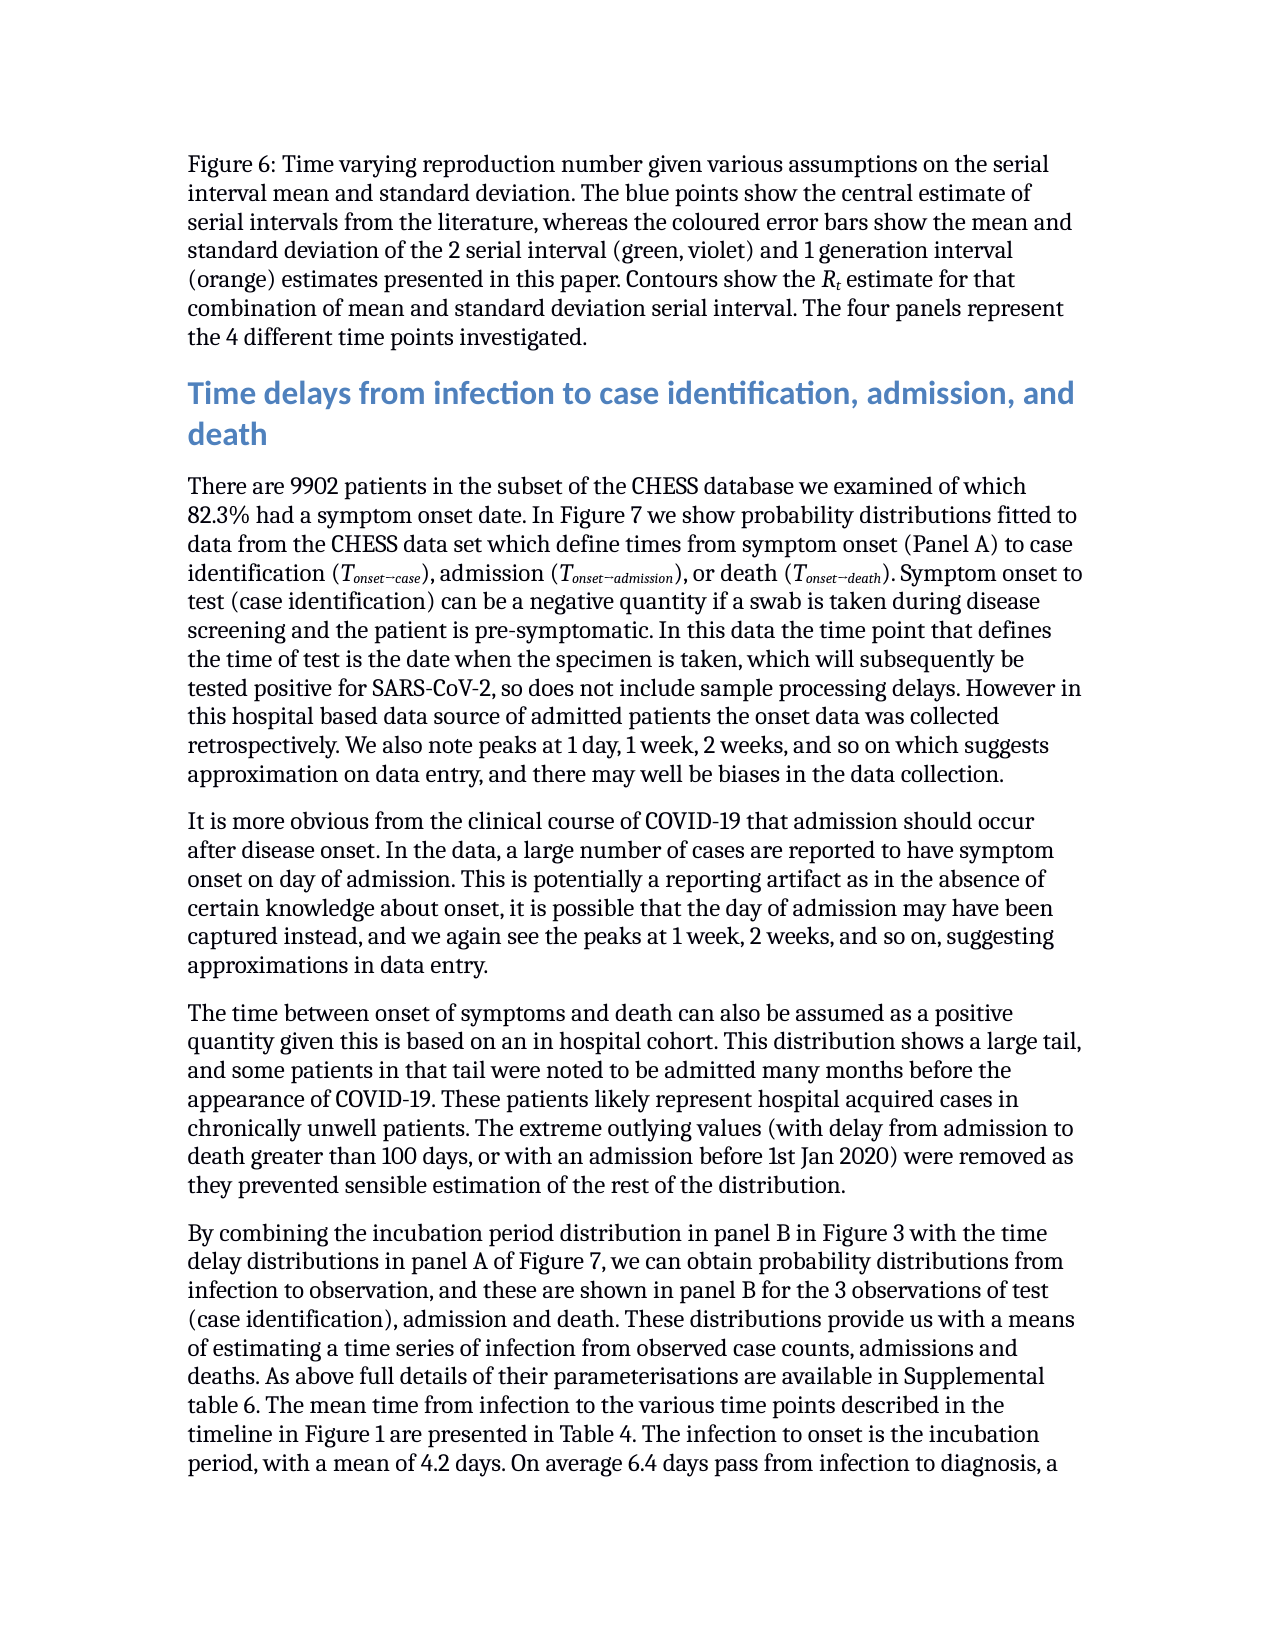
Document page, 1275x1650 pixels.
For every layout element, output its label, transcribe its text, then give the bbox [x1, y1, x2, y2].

text It is more obvious from the clinical course of COVID-19 that admission should occur after disease onset. In the data, a large number of cases are reported to have symptom onset on day of admission. This is potentially a reporting artifact as in the absence of certain knowledge about onset, it is possible that the day of admission may have been captured instead, and we again see the peaks at 1 week, 2 weeks, and so on, suggesting approximations in data entry. [187, 807, 1087, 980]
text Figure 6: Time varying reproduction number given various assumptions on the serial interval mean and standard deviation. The blue points show the central estimate of serial intervals from the literature, whereas the coloured error bars show the mean and standard deviation of the 2 serial interval (green, violet) and 1 generation interval (orange) estimates presented in this paper. Contours show the Rt estimate for that combination of mean and standard deviation serial interval. The four panels represent the 4 different time points investigated. [187, 150, 1087, 351]
text There are 9902 patients in the subset of the CHESS database we examined of which 82.3% had a symptom onset date. In Figure 7 we show probability distributions fitted to data from the CHESS data set which define times from symptom onset (Panel A) to case identification (Tonset→case), admission (Tonset→admission), or death (Tonset→death). Symptom onset to test (case identification) can be a negative quantity if a swab is taken during disease screening and the patient is pre-symptomatic. In this data the time point that defines the time of test is the date when the specimen is taken, which will subsequently be tested positive for SARS-CoV-2, so does not include sample processing delays. However in this hospital based data source of admitted patients the onset data was collected retrospectively. We also note peaks at 1 day, 1 week, 2 weeks, and so on which suggests approximation on data entry, and there may well be biases in the data collection. [187, 472, 1087, 788]
subtitle Time delays from infection to case identification, admission, and death [187, 372, 1087, 453]
text By combining the incubation period distribution in panel B in Figure 3 with the time delay distributions in panel A of Figure 7, we can obtain probability distributions from infection to observation, and these are shown in panel B for the 3 observations of test (case identification), admission and death. These distributions provide us with a means of estimating a time series of infection from observed case counts, admissions and deaths. As above full details of their parameterisations are available in Supplemental table 6. The mean time from infection to the various time points described in the timeline in Figure 1 are presented in Table 4. The infection to onset is the incubation period, with a mean of 4.2 days. On average 6.4 days pass from infection to diagnosis, a [187, 1218, 1087, 1477]
text The time between onset of symptoms and death can also be assumed as a positive quantity given this is based on an in hospital cohort. This distribution shows a large tail, and some patients in that tail were noted to be admitted many months before the appearance of COVID-19. These patients likely represent hospital acquired cases in chronically unwell patients. The extreme outlying values (with delay from admission to death greater than 100 days, or with an admission before 1st Jan 2020) were removed as they prevented sensible estimation of the rest of the distribution. [187, 998, 1087, 1200]
